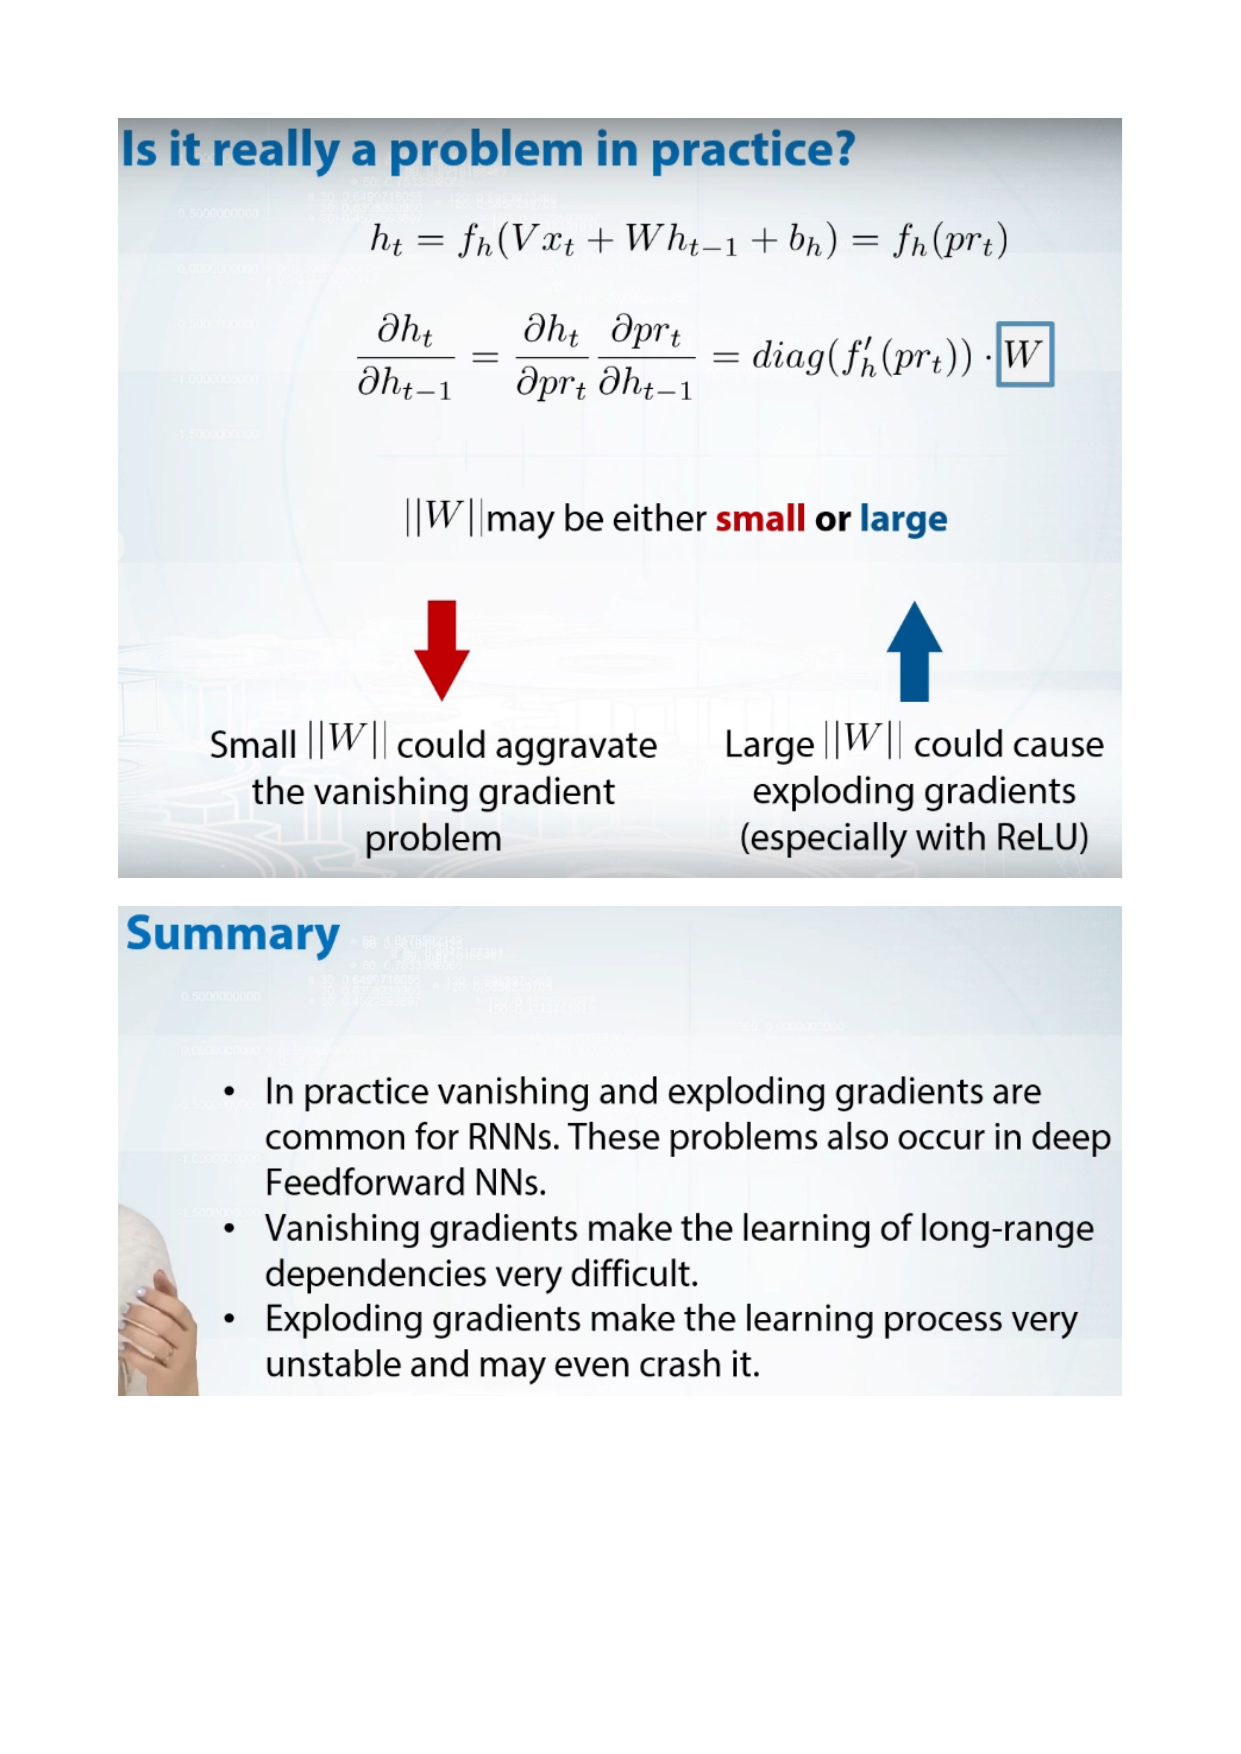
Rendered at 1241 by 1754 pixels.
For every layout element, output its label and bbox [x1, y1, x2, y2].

picture [118, 906, 1123, 1396]
picture [118, 118, 1123, 878]
